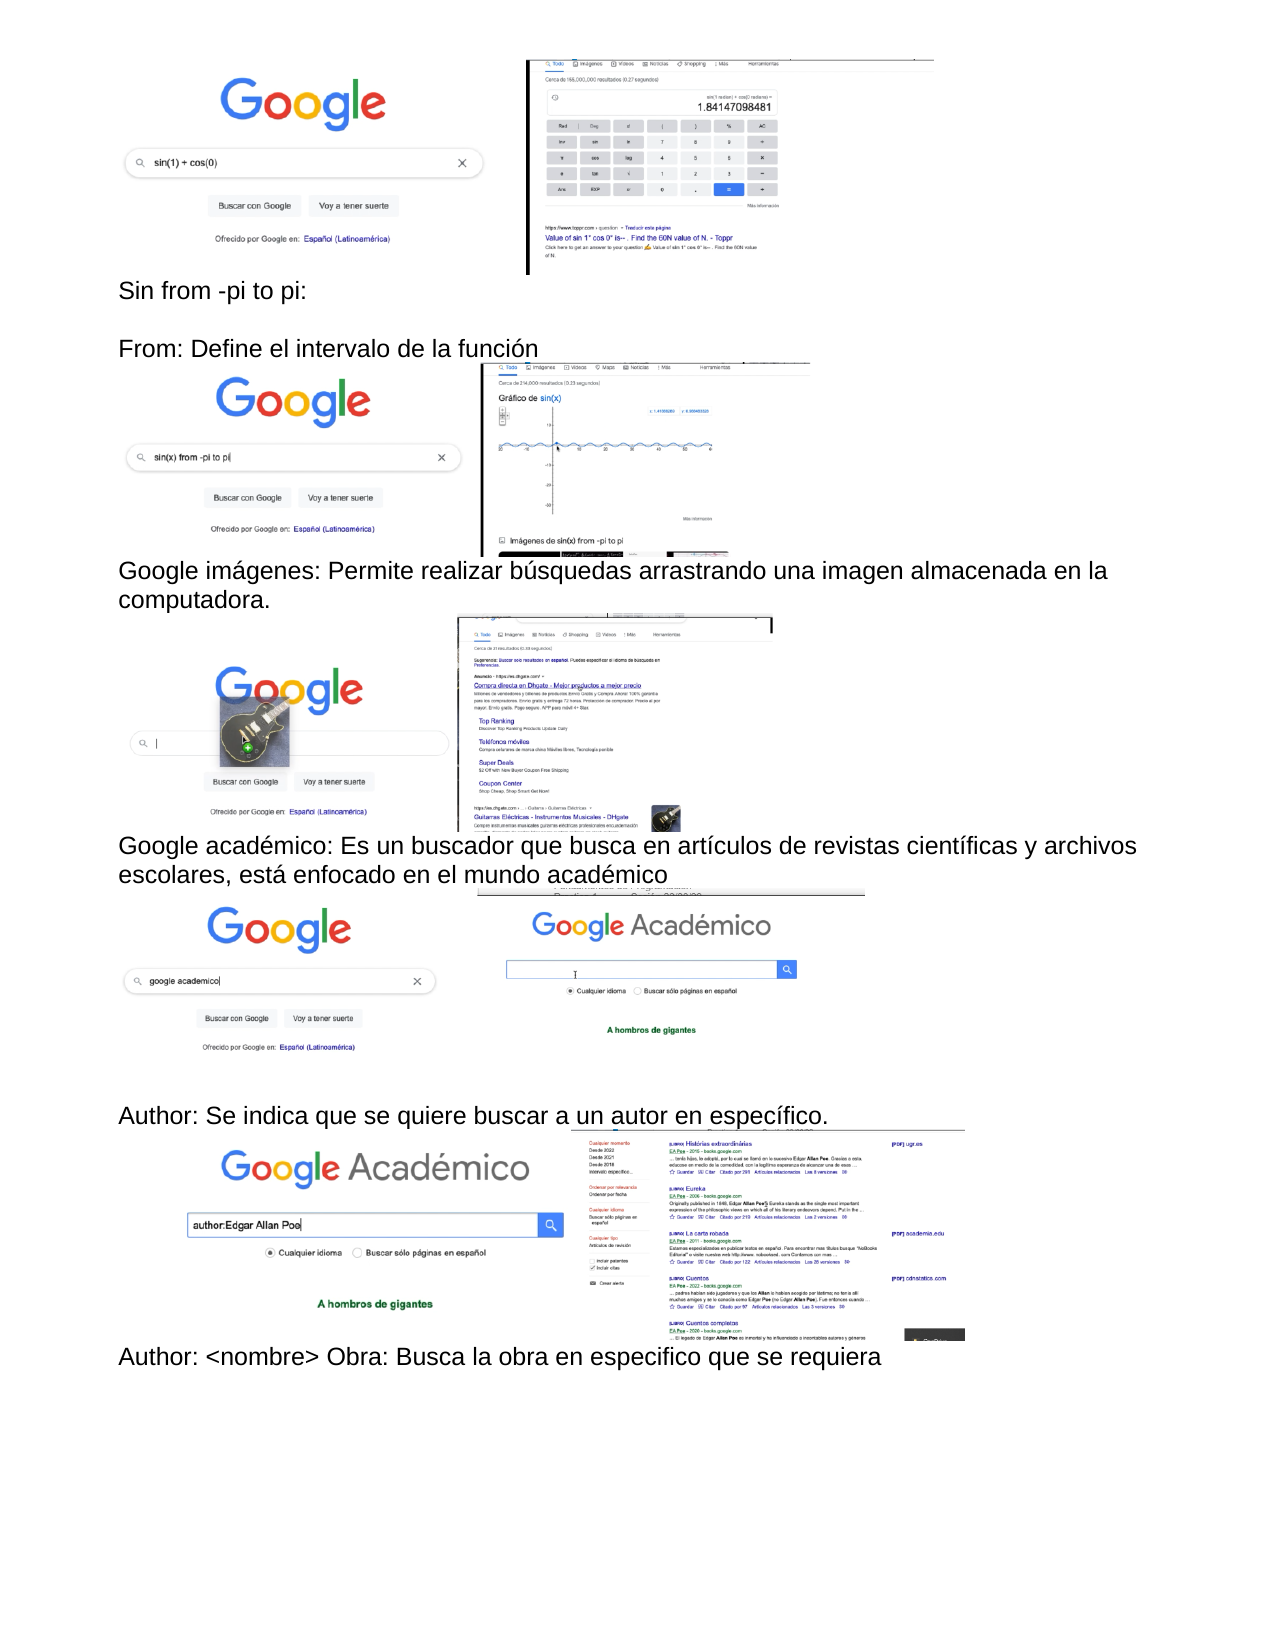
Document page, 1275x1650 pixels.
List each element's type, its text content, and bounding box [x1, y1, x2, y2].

text Google imágenes: Permite realizar búsquedas arrastrando una imagen almacenada en la computadora. [118, 556, 1205, 614]
text Author: <nombre> Obra: Busca la obra en especifico que se requiera [118, 1342, 1205, 1371]
text Author: Se indica que se quiere buscar a un autor en específico. [118, 1101, 1205, 1130]
text From: Define el intervalo de la función [118, 334, 1205, 363]
text Google académico: Es un buscador que busca en artículos de revistas científicas y archivos escolares, está enfocado en el mundo académico [118, 831, 1205, 888]
text Sin from -pi to pi: [118, 276, 1205, 305]
